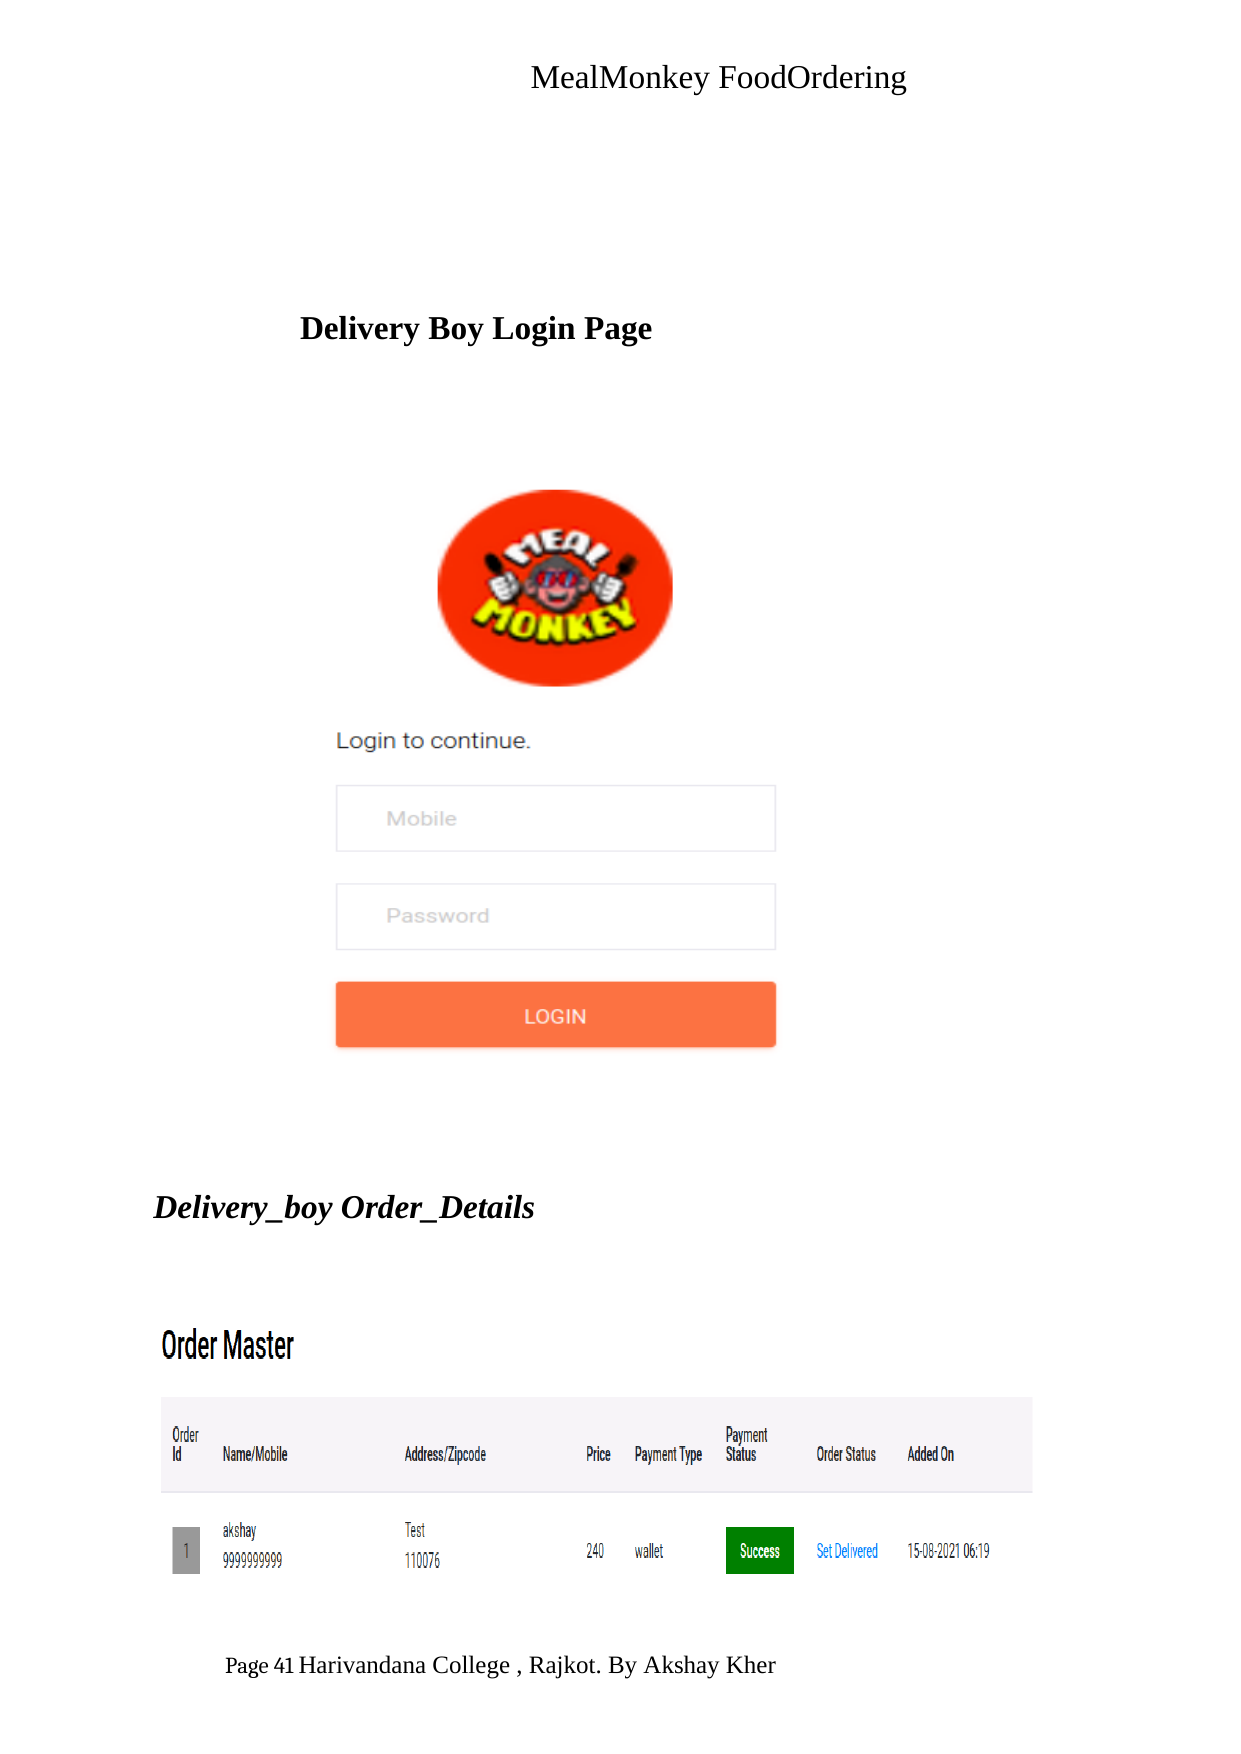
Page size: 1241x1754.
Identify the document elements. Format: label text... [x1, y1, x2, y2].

text Delivery Boy Login Page [300, 308, 1227, 346]
text Delivery_boy Order_Details [153, 1187, 1227, 1226]
picture [261, 427, 850, 1109]
picture [139, 1280, 1054, 1651]
